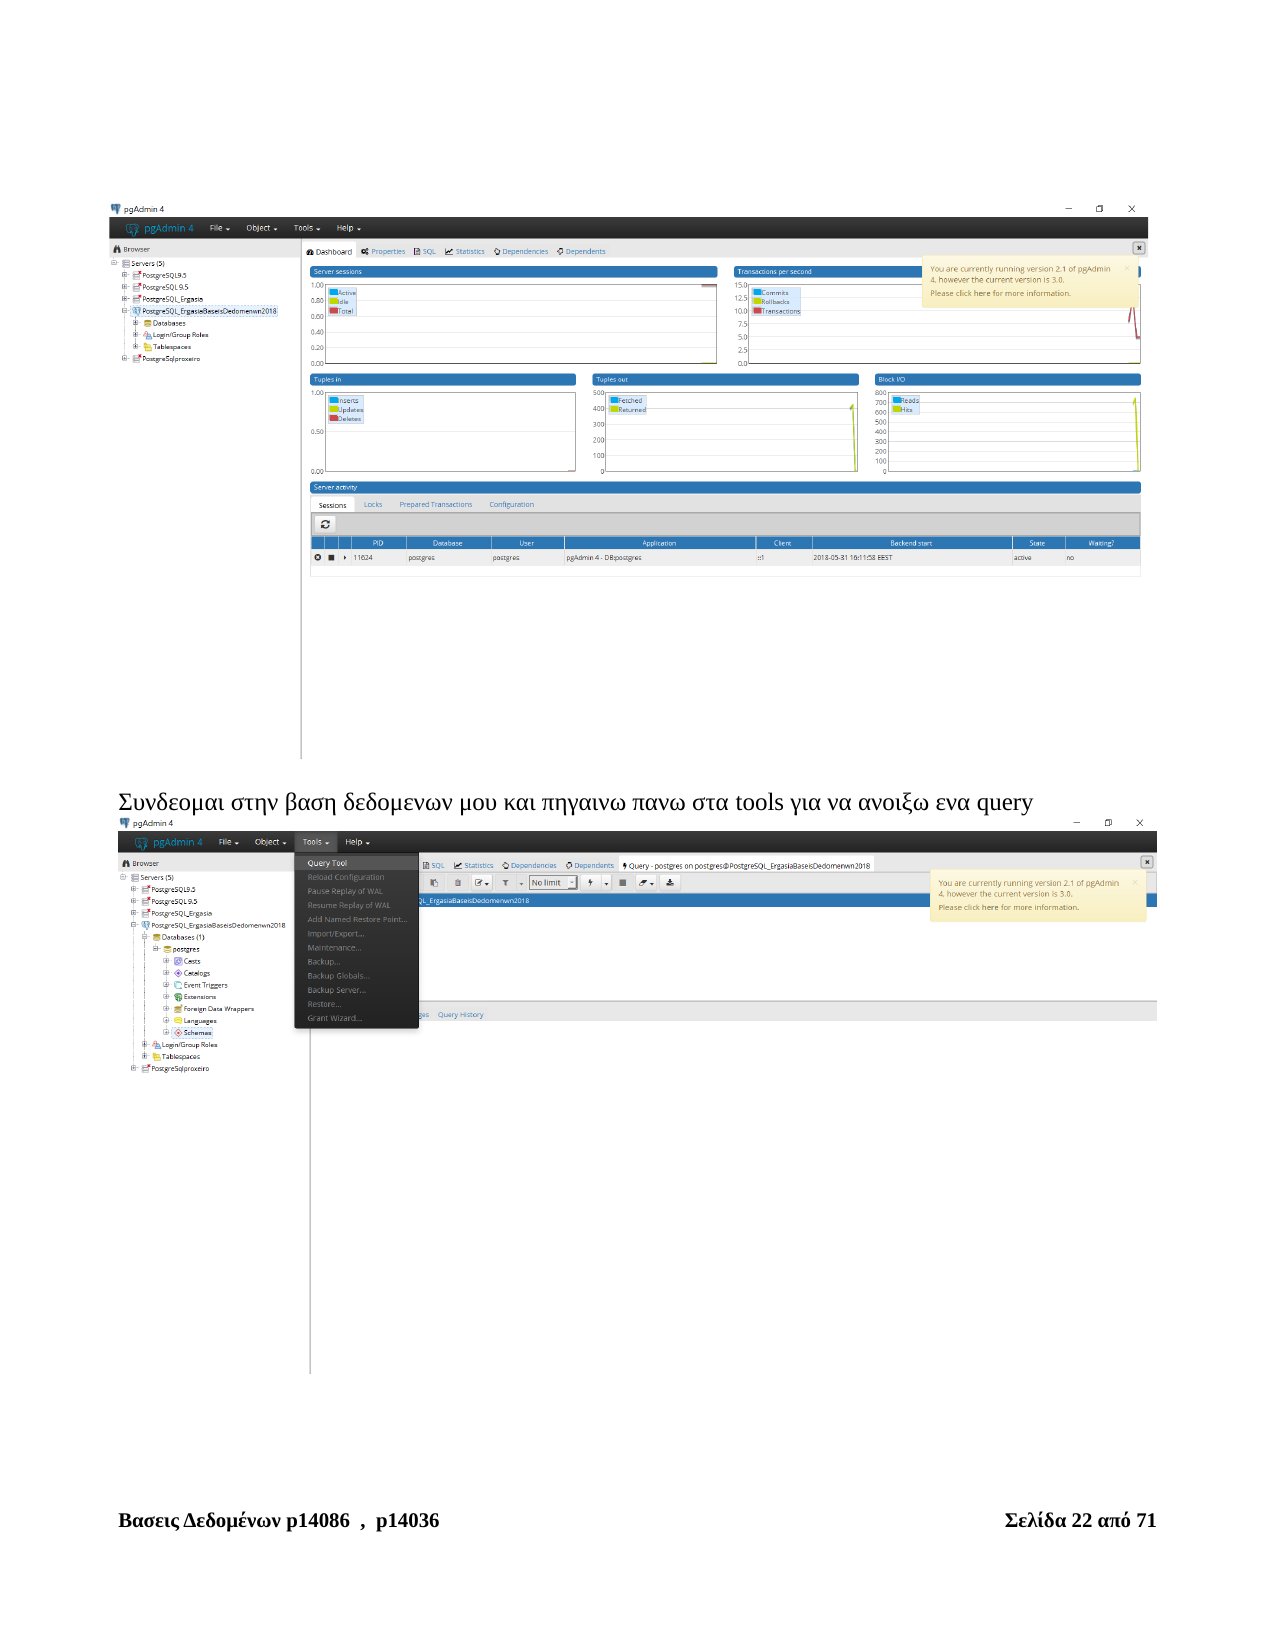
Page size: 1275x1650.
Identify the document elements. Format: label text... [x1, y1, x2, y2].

text Συνδεομαι στην βαση δεδομενων μου και πηγαινω πανω στα tools για να ανοιξω ενα query [118, 787, 1157, 816]
picture [109, 201, 1149, 759]
picture [118, 816, 1157, 1374]
